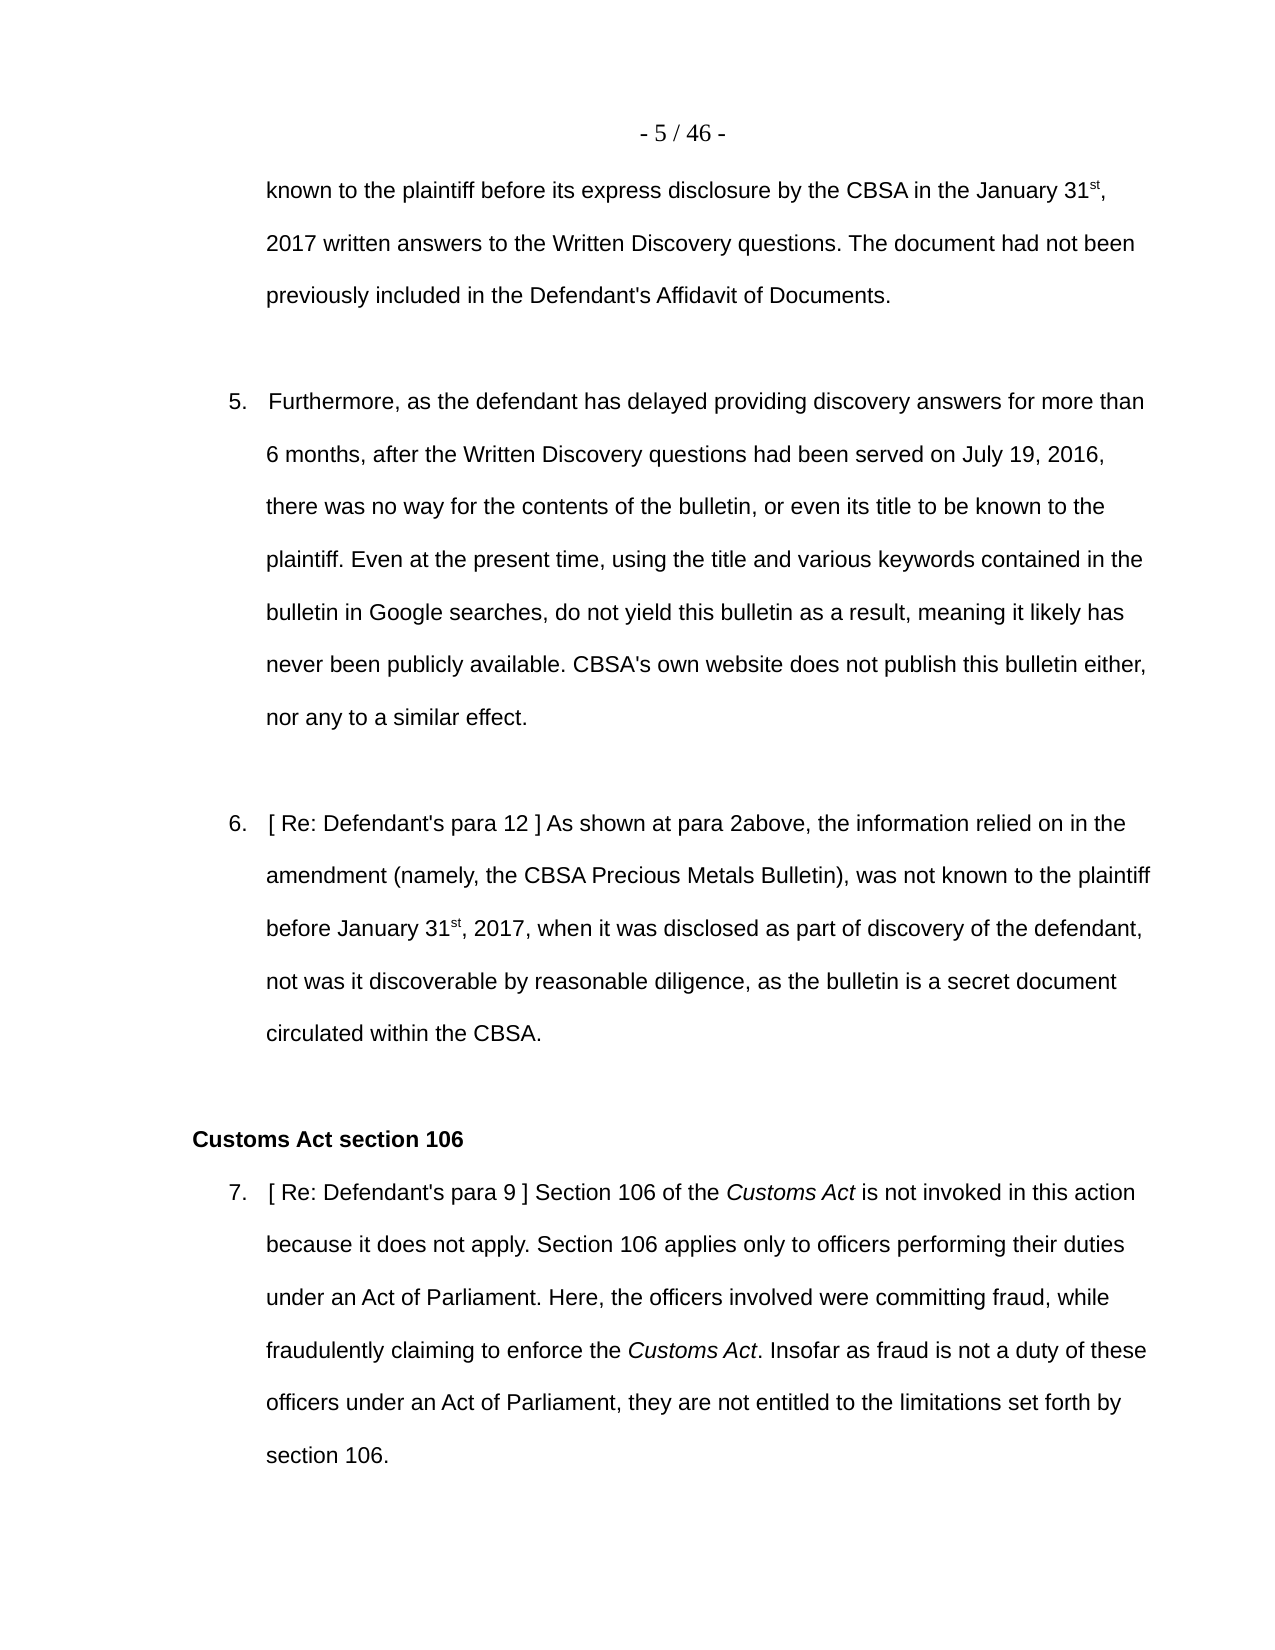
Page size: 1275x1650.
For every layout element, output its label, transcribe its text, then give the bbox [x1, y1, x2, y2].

subtitle Furthermore, as the defendant has delayed providing discovery answers for more than 6 months, after the Written Discovery questions had been served on July 19, 2016, there was no way for the contents of the bulletin, or even its title to be known to the plaintiff. Even at the present time, using the title and various keywords contained in the bulletin in Google searches, do not yield this bulletin as a result, meaning it likely has never been publicly available. CBSA's own website does not publish this bulletin either, nor any to a similar effect. [228, 388, 1157, 731]
subtitle [ Re: Defendant's para 9 ] Section 106 of the Customs Act is not invoked in this action because it does not apply. Section 106 applies only to officers performing their duties under an Act of Parliament. Here, the officers involved were committing fraud, while fraudulently claiming to enforce the Customs Act. Insofar as fraud is not a duty of these officers under an Act of Parliament, they are not entitled to the limitations set forth by section 106. [228, 1178, 1157, 1468]
subtitle Customs Act section 106 [154, 1126, 1157, 1152]
subtitle [ Re: Defendant's para 12 ] As shown at para 2.above, the information relied on in the amendment (namely, the CBSA Precious Metals Bulletin), was not known to the plaintiff before January 31st, 2017, when it was disclosed as part of discovery of the defendant, not was it discoverable by reasonable diligence, as the bulletin is a secret document circulated within the CBSA. [228, 809, 1157, 1047]
subtitle known to the plaintiff before its express disclosure by the CBSA in the January 31st, 2017 written answers to the Written Discovery questions. The document had not been previously included in the Defendant's Affidavit of Documents. [228, 177, 1157, 309]
